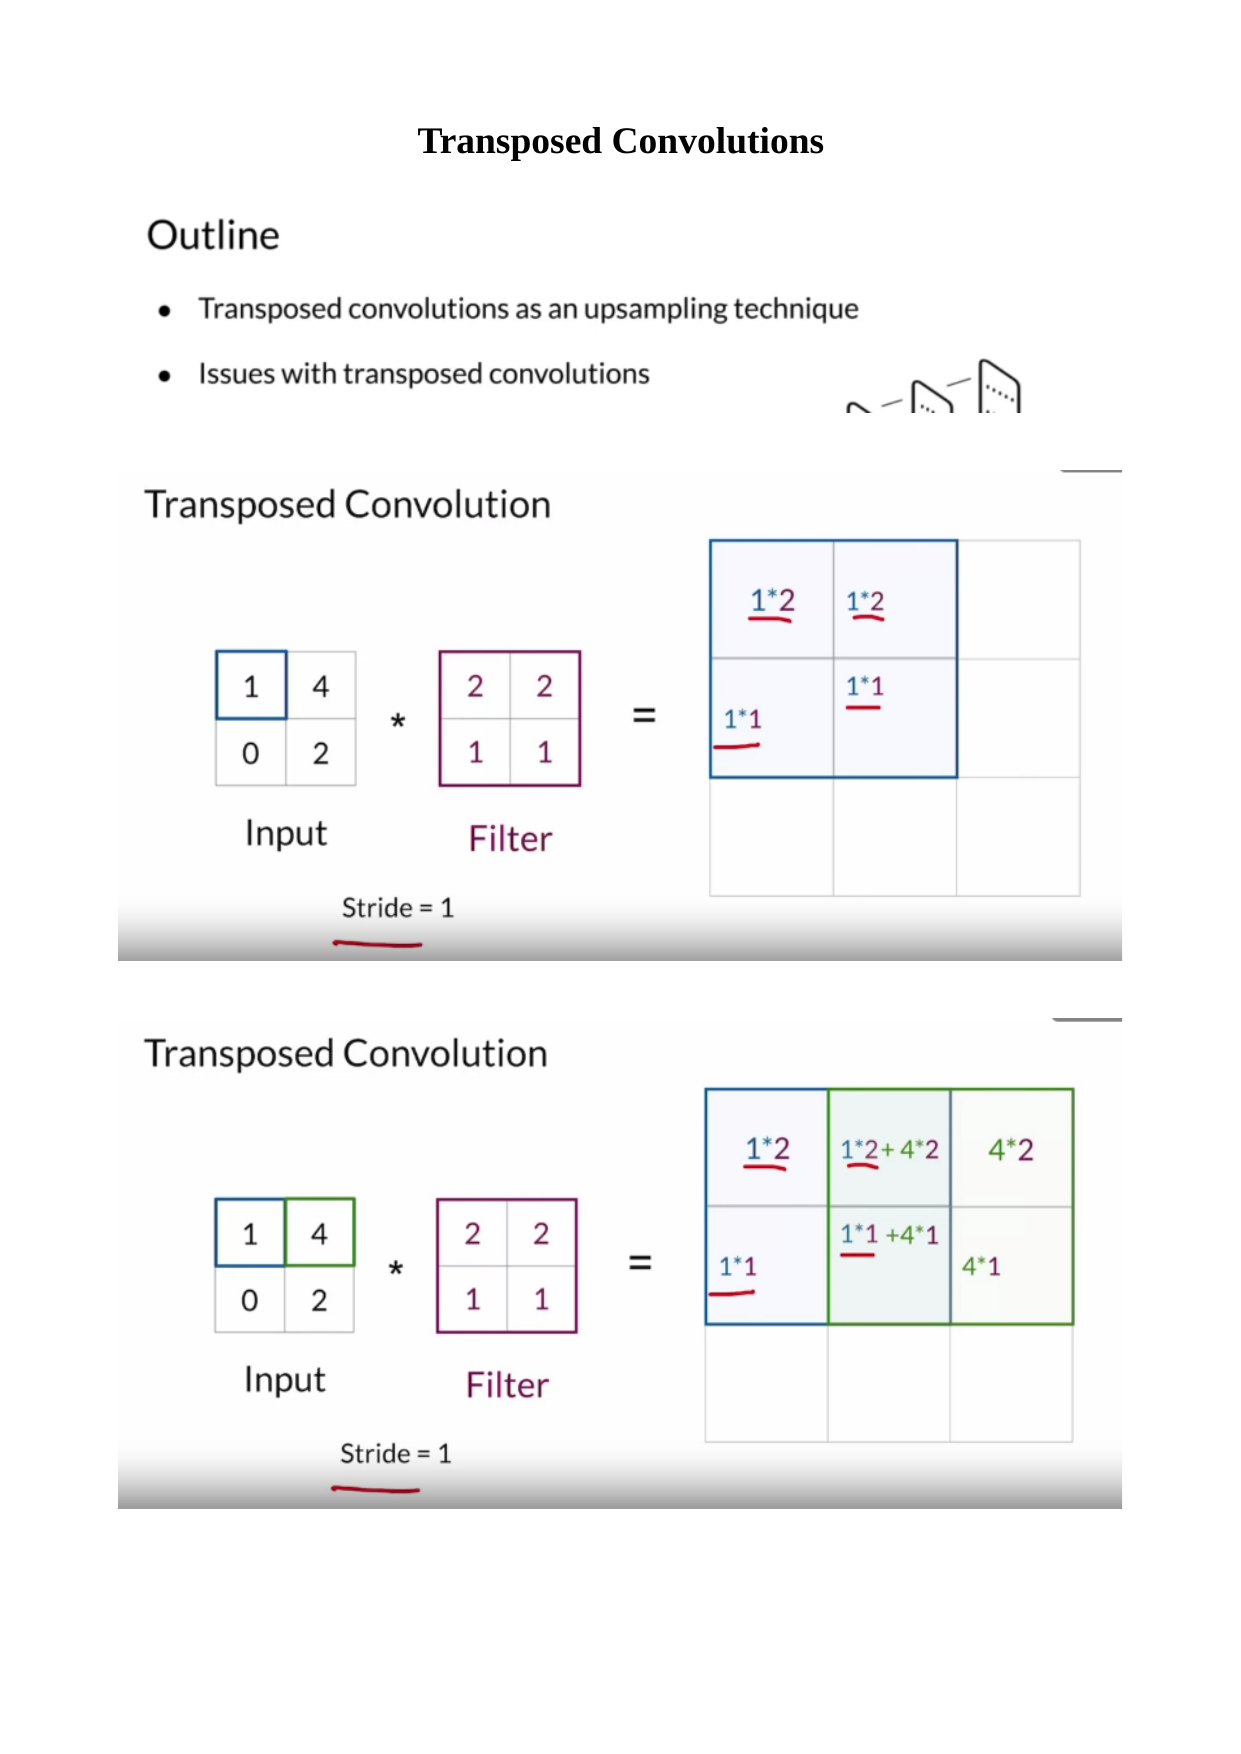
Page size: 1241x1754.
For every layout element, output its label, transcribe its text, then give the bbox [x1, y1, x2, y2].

picture [118, 1018, 1123, 1509]
picture [118, 470, 1123, 961]
subtitle Transposed Convolutions [118, 118, 1122, 161]
picture [118, 202, 1123, 413]
